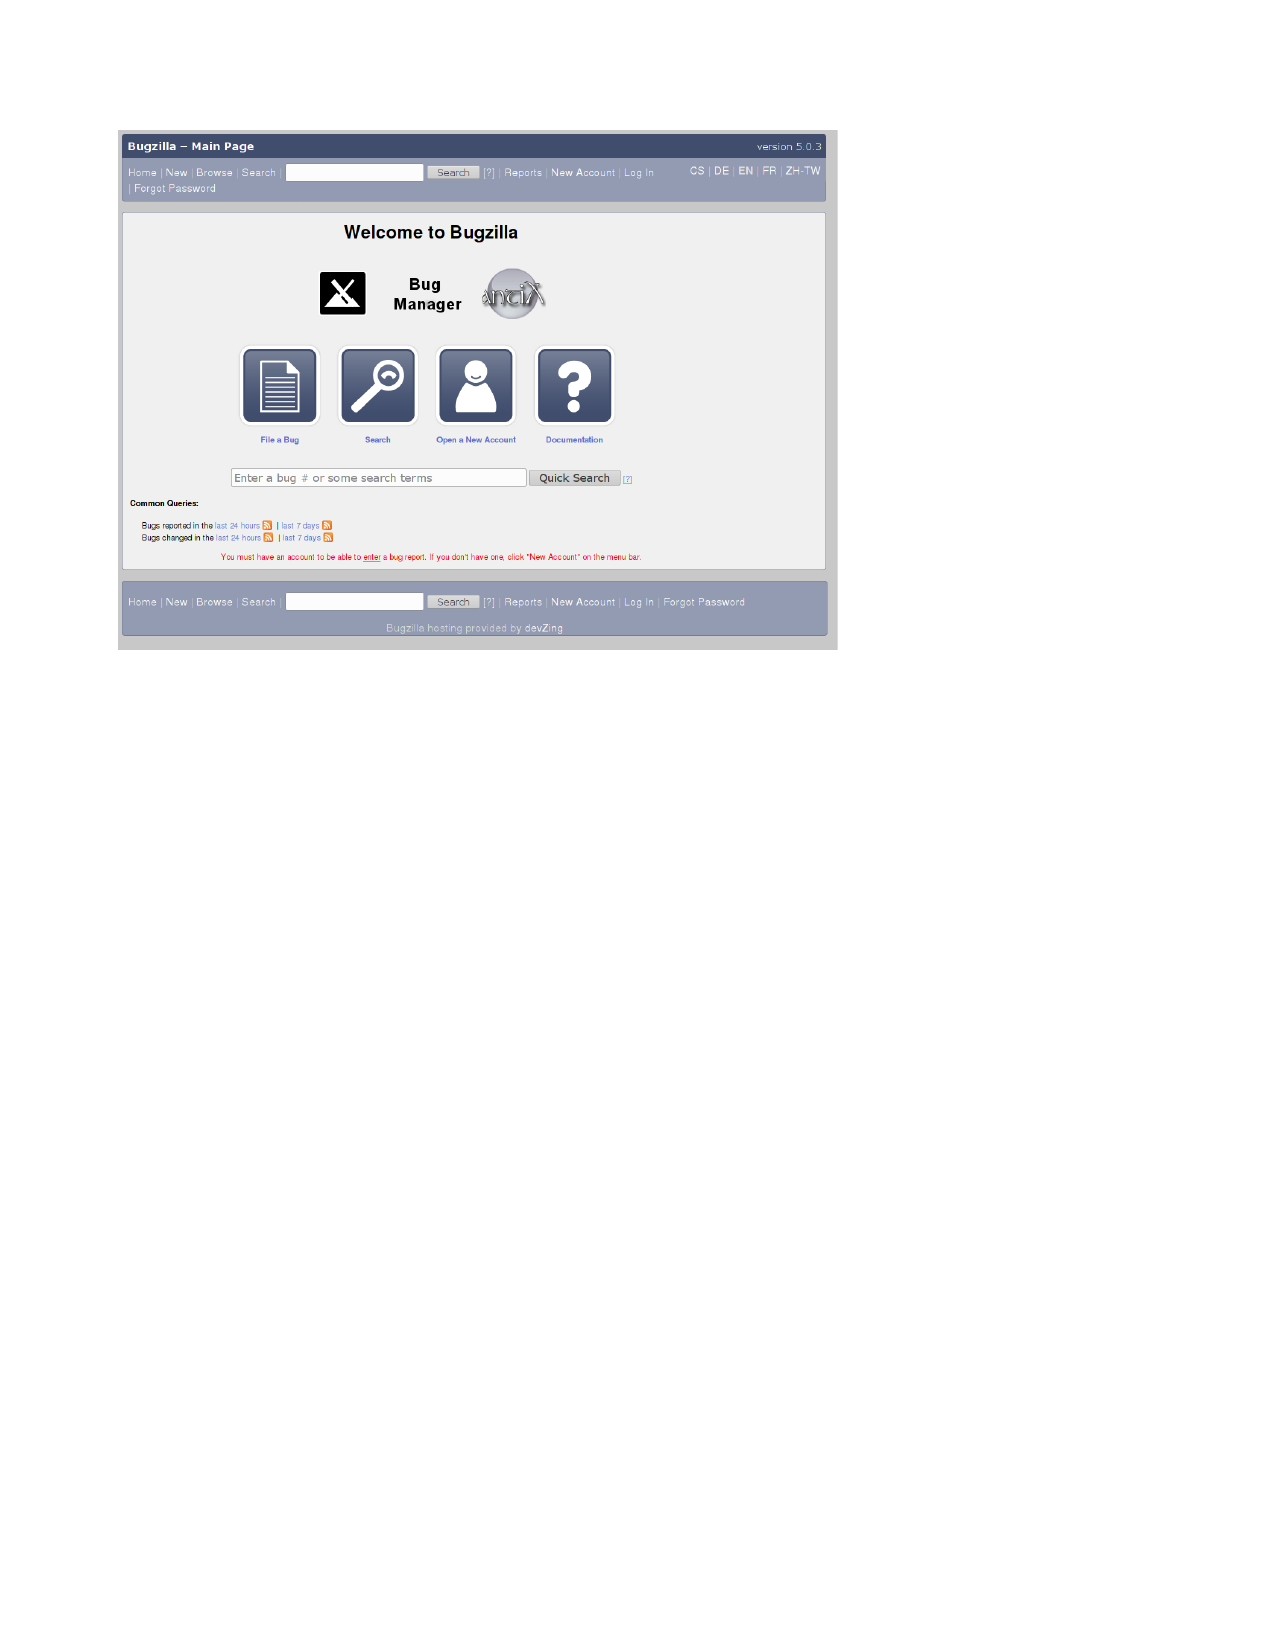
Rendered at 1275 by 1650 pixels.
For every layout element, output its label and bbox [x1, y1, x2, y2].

picture [118, 130, 838, 650]
